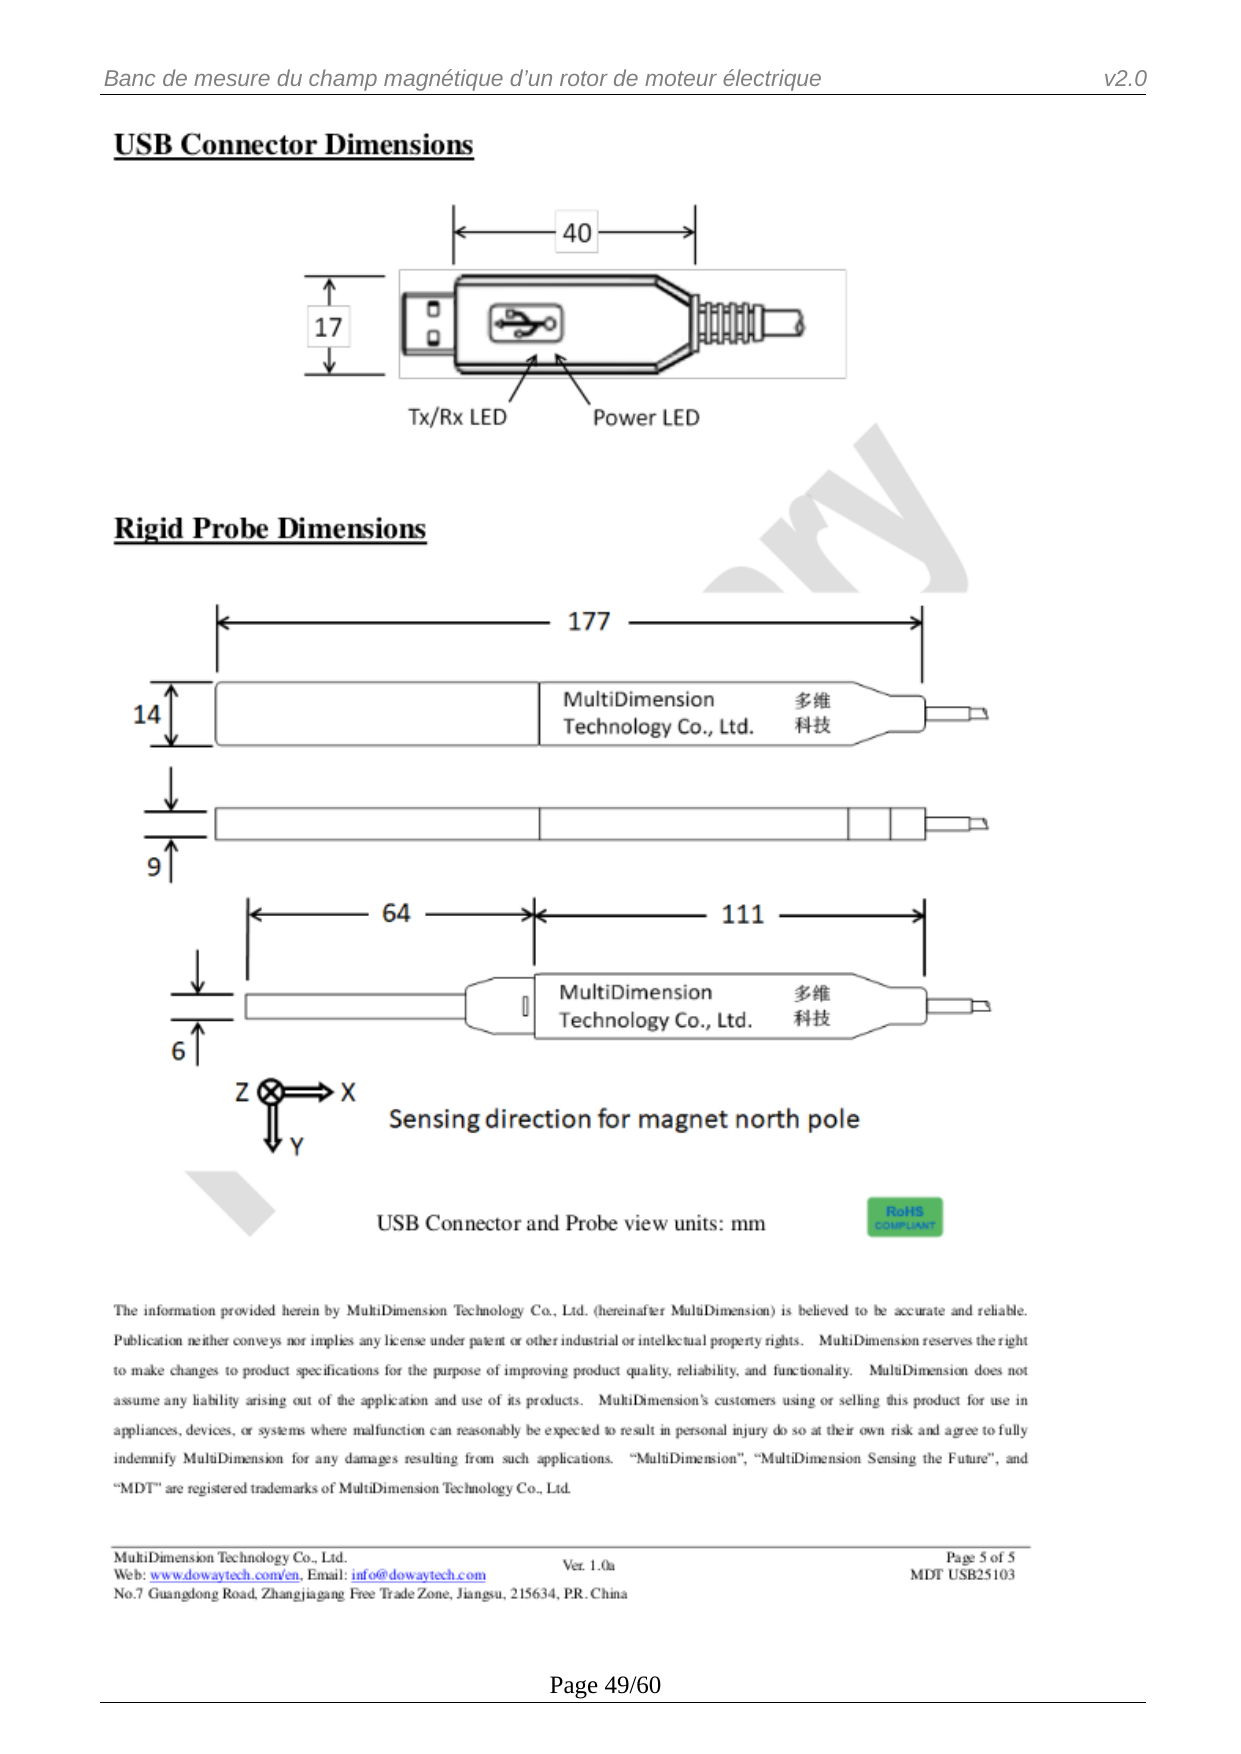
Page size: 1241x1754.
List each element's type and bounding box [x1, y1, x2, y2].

picture [103, 123, 1038, 1613]
